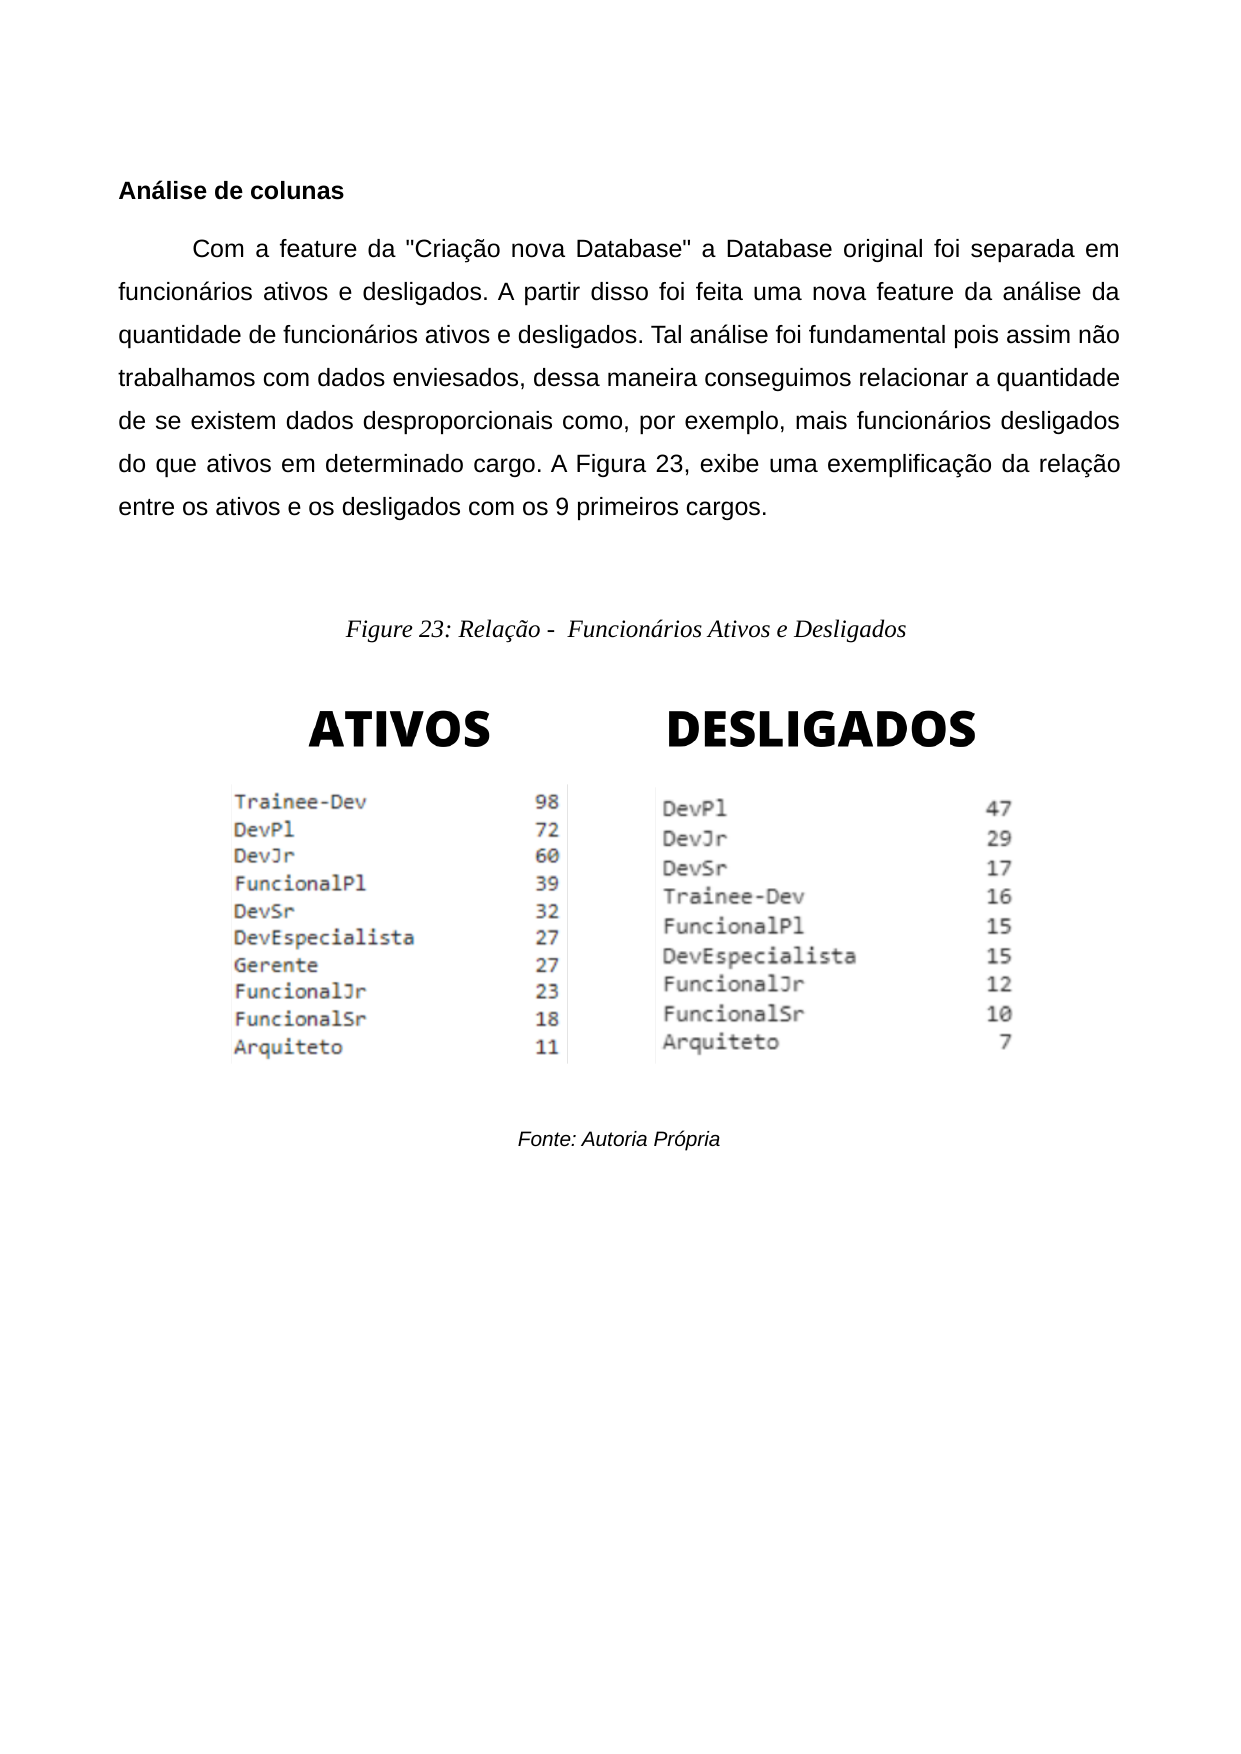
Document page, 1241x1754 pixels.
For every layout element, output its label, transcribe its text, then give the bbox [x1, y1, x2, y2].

picture [125, 643, 1130, 1108]
text Análise de colunas [118, 176, 1122, 204]
text Fonte: Autoria Própria [118, 602, 1129, 1151]
text Com a feature da "Criação nova Database" a Database original foi separada em funcionários ativos e desligados. A partir disso foi feita uma nova feature da análise da quantidade de funcionários ativos e desligados. Tal análise foi fundamental pois assim não trabalhamos com dados enviesados, dessa maneira conseguimos relacionar a quantidade de se existem dados desproporcionais como, por exemplo, mais funcionários desligados do que ativos em determinado cargo. A Figura 23, exibe uma exemplificação da relação entre os ativos e os desligados com os 9 primeiros cargos. [118, 233, 1122, 521]
text Figure 23: Relação - Funcionários Ativos e Desligados [125, 614, 1129, 643]
